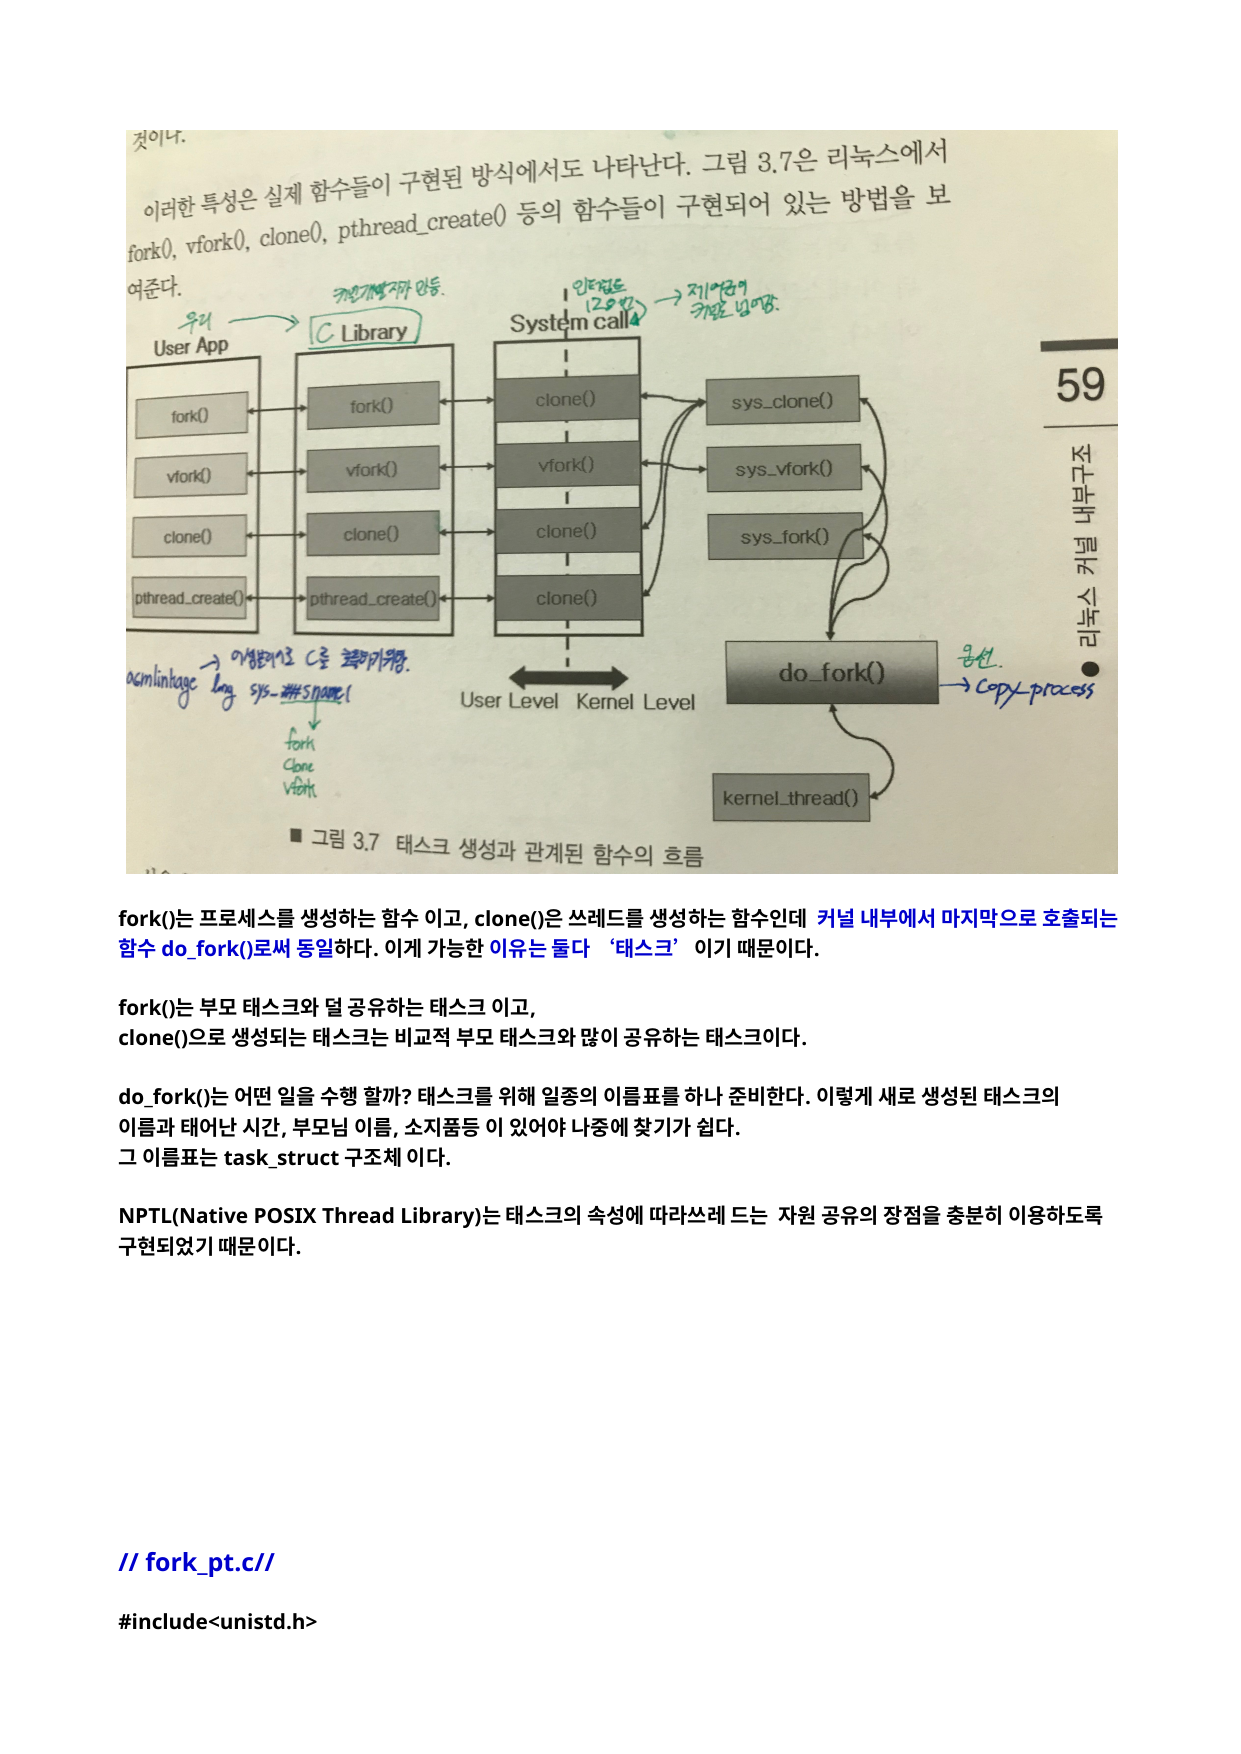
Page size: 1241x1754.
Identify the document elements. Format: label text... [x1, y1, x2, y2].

text 그 이름표는 task_struct 구조체 이다. [118, 1141, 1122, 1171]
picture [126, 130, 1118, 874]
text #include<unistd.h> [118, 1607, 1122, 1636]
text do_fork()는 어떤 일을 수행 할까? 태스크를 위해 일종의 이름표를 하나 준비한다. 이렇게 새로 생성된 태스크의 이름과 태어난 시간, 부모님 이름, 소지품등 이 있어야 나중에 찾기가 쉽다. [118, 1080, 1122, 1141]
text // fork_pt.c// [118, 1545, 1122, 1579]
text clone()으로 생성되는 태스크는 비교적 부모 태스크와 많이 공유하는 태스크이다. [118, 1022, 1122, 1052]
text NPTL(Native POSIX Thread Library)는 태스크의 속성에 따라쓰레 드는 자원 공유의 장점을 충분히 이용하도록 구현되었기 때문이다. [118, 1200, 1122, 1260]
text fork()는 프로세스를 생성하는 함수 이고, clone()은 쓰레드를 생성하는 함수인데 커널 내부에서 마지막으로 호출되는 함수 do_fork()로써 동일하다. 이게 가능한 이유는 둘다 ‘태스크’이기 때문이다. [118, 902, 1122, 963]
text fork()는 부모 태스크와 덜 공유하는 태스크 이고, [118, 991, 1122, 1022]
